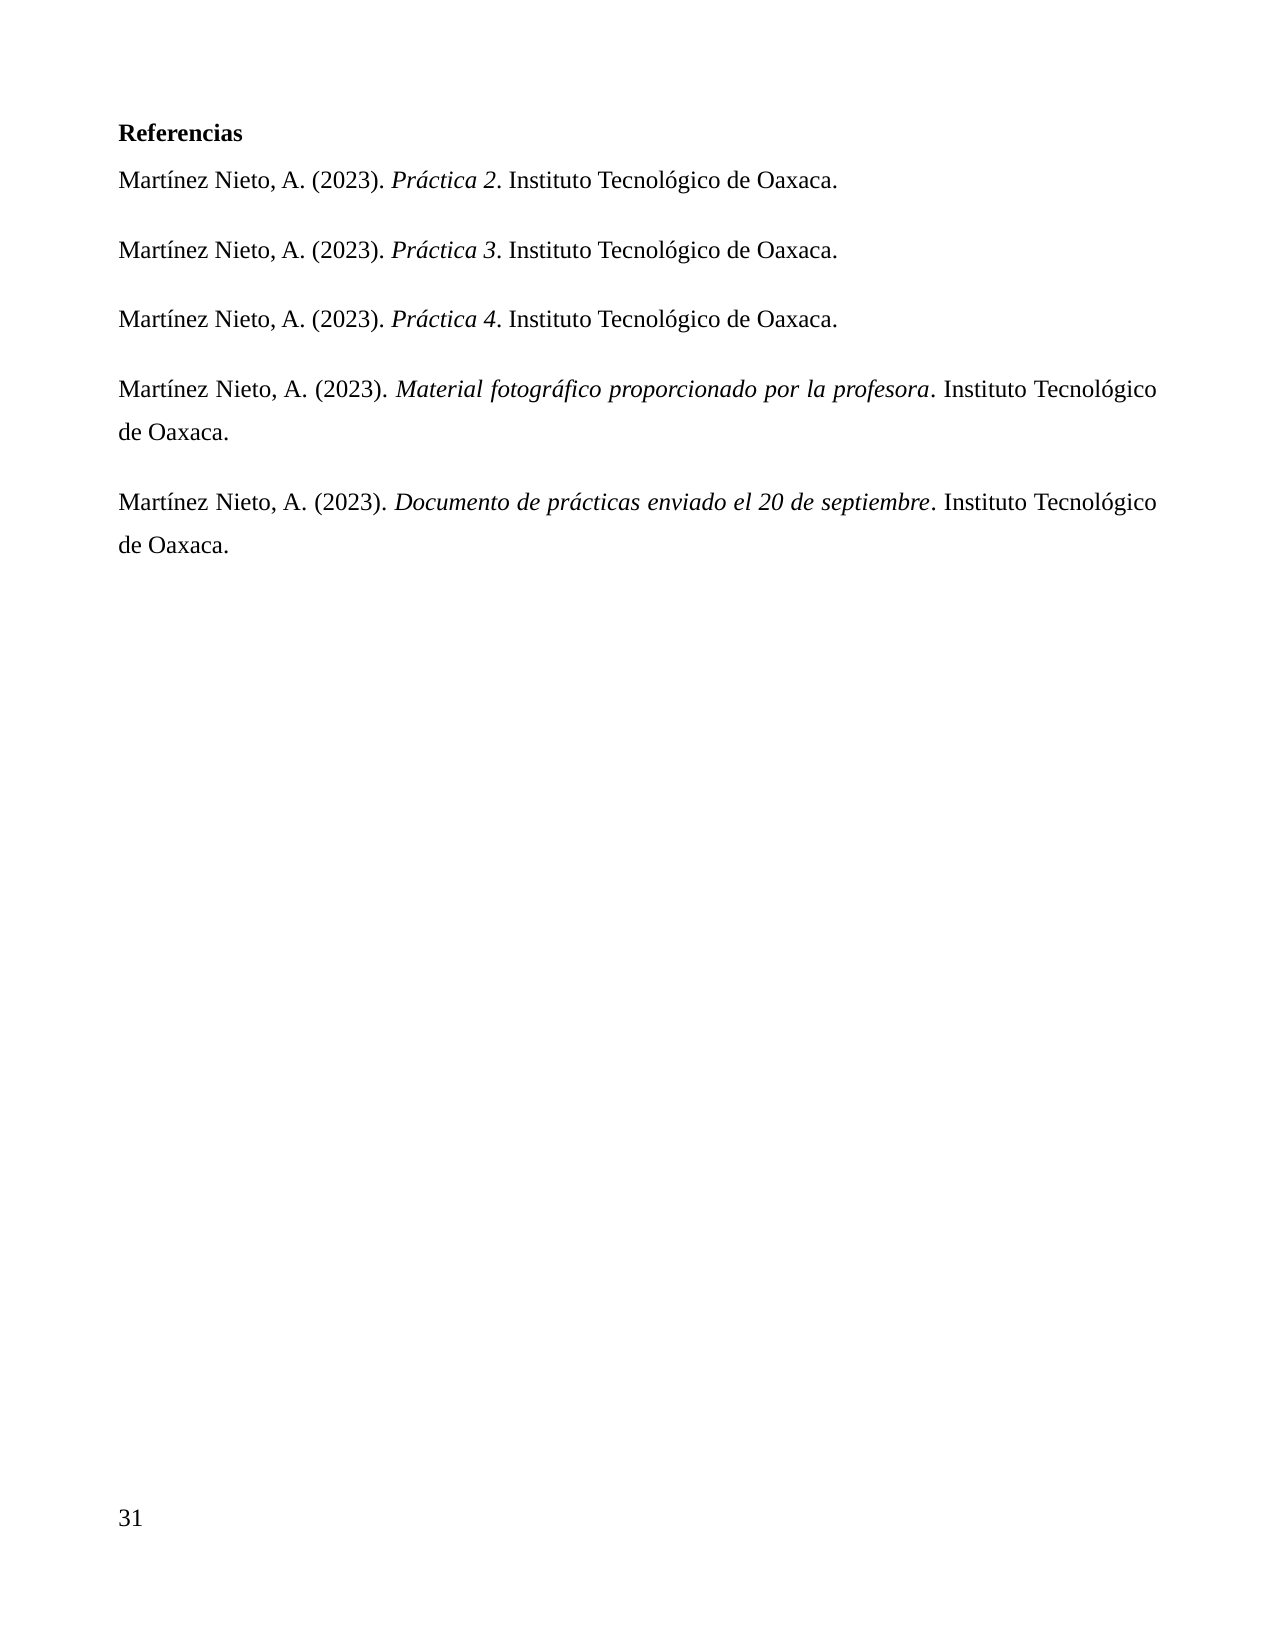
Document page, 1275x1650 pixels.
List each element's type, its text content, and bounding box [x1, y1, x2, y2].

text Martínez Nieto, A. (2023). Práctica 2. Instituto Tecnológico de Oaxaca. [118, 165, 1157, 194]
text Martínez Nieto, A. (2023). Documento de prácticas enviado el 20 de septiembre. Instituto Tecnológico de Oaxaca. [118, 487, 1157, 559]
subtitle Referencias [118, 118, 1157, 147]
text Martínez Nieto, A. (2023). Práctica 3. Instituto Tecnológico de Oaxaca. [118, 235, 1157, 264]
text Martínez Nieto, A. (2023). Material fotográfico proporcionado por la profesora. Instituto Tecnológico de Oaxaca. [118, 374, 1157, 446]
text Martínez Nieto, A. (2023). Práctica 4. Instituto Tecnológico de Oaxaca. [118, 304, 1157, 333]
